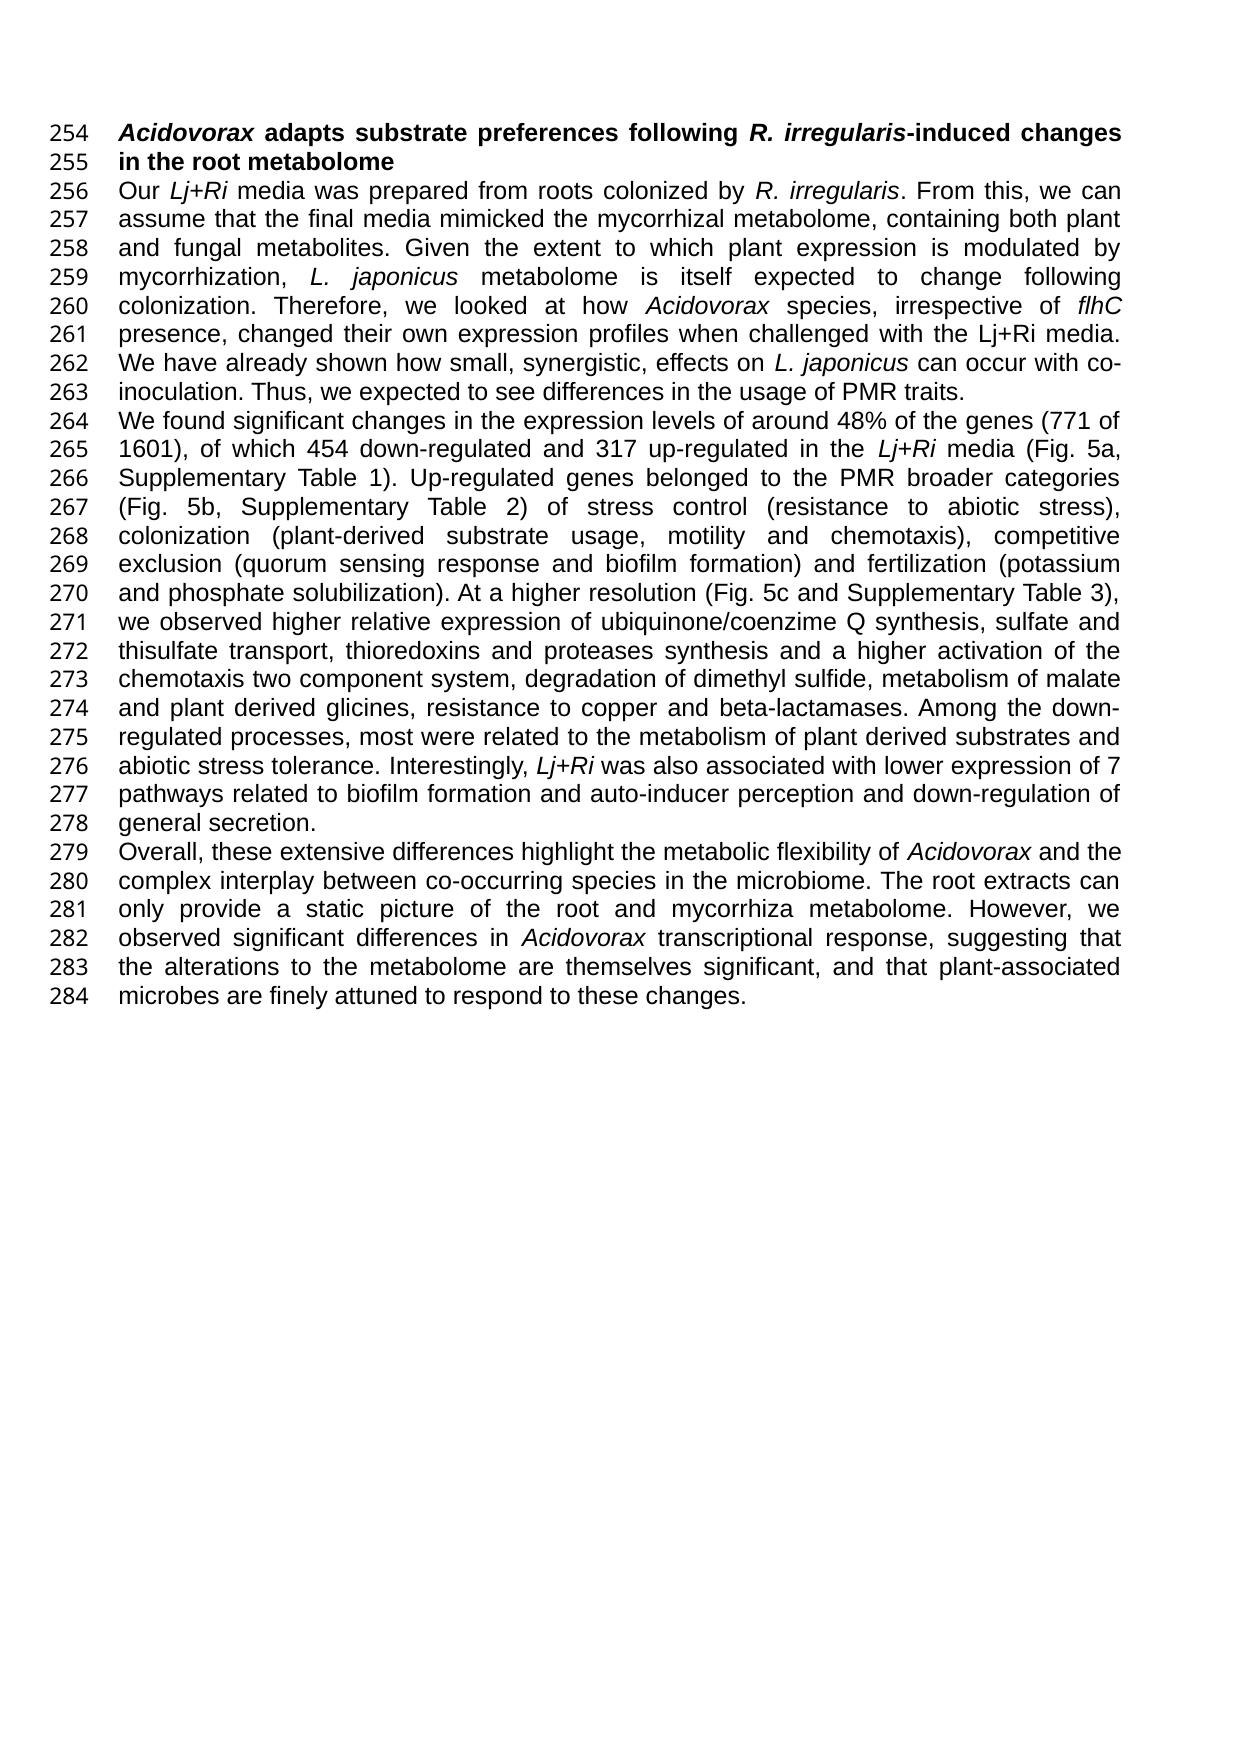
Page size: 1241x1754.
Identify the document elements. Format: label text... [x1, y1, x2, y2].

text Acidovorax adapts substrate preferences following R. irregularis-induced changes in the root metabolome [118, 118, 1122, 176]
text Our Lj+Ri media was prepared from roots colonized by R. irregularis. From this, we can assume that the final media mimicked the mycorrhizal metabolome, containing both plant and fungal metabolites. Given the extent to which plant expression is modulated by mycorrhization, L. japonicus metabolome is itself expected to change following colonization. Therefore, we looked at how Acidovorax species, irrespective of flhC presence, changed their own expression profiles when challenged with the Lj+Ri media. We have already shown how small, synergistic, effects on L. japonicus can occur with co-inoculation. Thus, we expected to see differences in the usage of PMR traits. [118, 176, 1122, 406]
text We found significant changes in the expression levels of around 48% of the genes (771 of 1601), of which 454 down-regulated and 317 up-regulated in the Lj+Ri media (Fig. 5a, Supplementary Table 1). Up-regulated genes belonged to the PMR broader categories (Fig. 5b, Supplementary Table 2) of stress control (resistance to abiotic stress), colonization (plant-derived substrate usage, motility and chemotaxis), competitive exclusion (quorum sensing response and biofilm formation) and fertilization (potassium and phosphate solubilization). At a higher resolution (Fig. 5c and Supplementary Table 3), we observed higher relative expression of ubiquinone/coenzime Q synthesis, sulfate and thisulfate transport, thioredoxins and proteases synthesis and a higher activation of the chemotaxis two component system, degradation of dimethyl sulfide, metabolism of malate and plant derived glicines, resistance to copper and beta-lactamases. Among the down-regulated processes, most were related to the metabolism of plant derived substrates and abiotic stress tolerance. Interestingly, Lj+Ri was also associated with lower expression of 7 pathways related to biofilm formation and auto-inducer perception and down-regulation of general secretion. [118, 406, 1122, 837]
text Overall, these extensive differences highlight the metabolic flexibility of Acidovorax and the complex interplay between co-occurring species in the microbiome. The root extracts can only provide a static picture of the root and mycorrhiza metabolome. However, we observed significant differences in Acidovorax transcriptional response, suggesting that the alterations to the metabolome are themselves significant, and that plant-associated microbes are finely attuned to respond to these changes. [118, 837, 1122, 1009]
